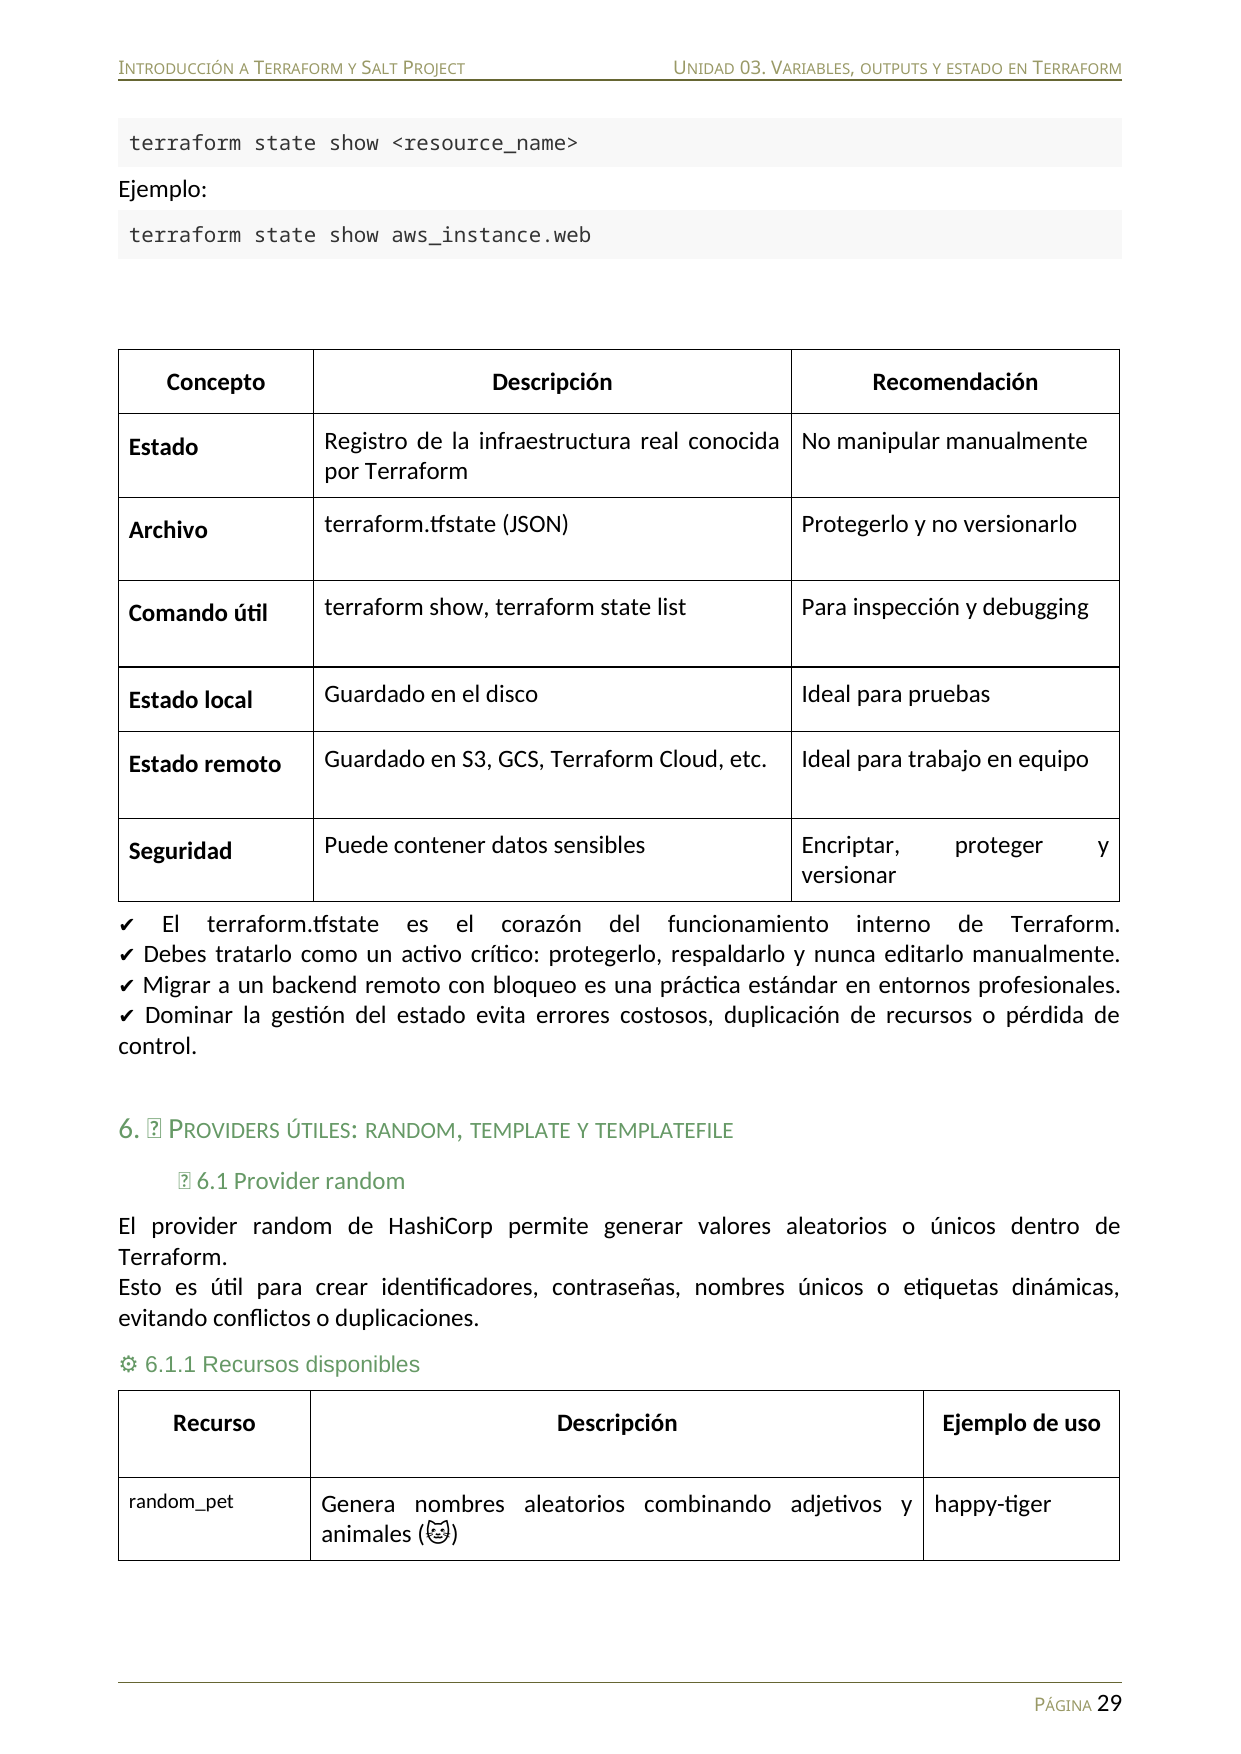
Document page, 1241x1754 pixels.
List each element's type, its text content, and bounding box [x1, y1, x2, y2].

table_cell Estado remoto [119, 732, 313, 818]
table_cell Ideal para trabajo en equipo [792, 732, 1119, 818]
table_cell Puede contener datos sensibles [314, 819, 791, 901]
text El provider random de HashiCorp permite generar valores aleatorios o únicos dentro de Terraform. Esto es útil para crear identificadores, contraseñas, nombres únicos o etiquetas dinámicas, evitando conflictos o duplicaciones. [118, 1210, 1122, 1332]
table_cell Ideal para pruebas [792, 668, 1119, 731]
table_cell Estado [119, 414, 313, 497]
text Ejemplo: [118, 173, 1122, 204]
table_header Recurso [119, 1391, 310, 1477]
table_cell Registro de la infraestructura real conocida por Terraform [314, 414, 791, 497]
table_header Recomendación [792, 350, 1119, 413]
table_header terraform state show <resource_name> [118, 118, 1122, 167]
table_cell terraform show, terraform state list [314, 581, 791, 666]
table_header Concepto [119, 350, 313, 413]
table_header terraform state show aws_instance.web [118, 210, 1122, 259]
table_cell Seguridad [119, 819, 313, 901]
subtitle 🌱 6.1 Provider random [178, 1165, 1122, 1196]
table_cell Para inspección y debugging [792, 581, 1119, 666]
table_cell random_pet [119, 1478, 310, 1560]
table_header Descripción [314, 350, 791, 413]
table_cell Archivo [119, 498, 313, 580]
table_cell terraform.tfstate (JSON) [314, 498, 791, 580]
table_cell Protegerlo y no versionarlo [792, 498, 1119, 580]
table_cell Comando útil [119, 581, 313, 666]
table_cell Guardado en S3, GCS, Terraform Cloud, etc. [314, 732, 791, 818]
table_cell Estado local [119, 668, 313, 731]
table_header Descripción [311, 1391, 923, 1477]
table_cell Encriptar, proteger y versionar [792, 819, 1119, 901]
table_header Ejemplo de uso [924, 1391, 1119, 1477]
subtitle 6. 🧩 Providers útiles: random, template y templatefile [118, 1111, 1122, 1146]
text ✔️ El terraform.tfstate es el corazón del funcionamiento interno de Terraform. ✔️ Debes tratarlo como un activo crítico: protegerlo, respaldarlo y nunca editarlo manualmente. ✔️ Migrar a un backend remoto con bloqueo es una práctica estándar en entornos profesionales. ✔️ Dominar la gestión del estado evita errores costosos, duplicación de recursos o pérdida de control. [118, 908, 1122, 1061]
table_cell Guardado en el disco [314, 668, 791, 731]
subtitle ⚙️ 6.1.1 Recursos disponibles [118, 1351, 1122, 1378]
table_cell Genera nombres aleatorios combinando adjetivos y animales (🐱🦅🐍) [311, 1478, 923, 1560]
table_cell No manipular manualmente [792, 414, 1119, 497]
table_cell happy-tiger [924, 1478, 1119, 1560]
